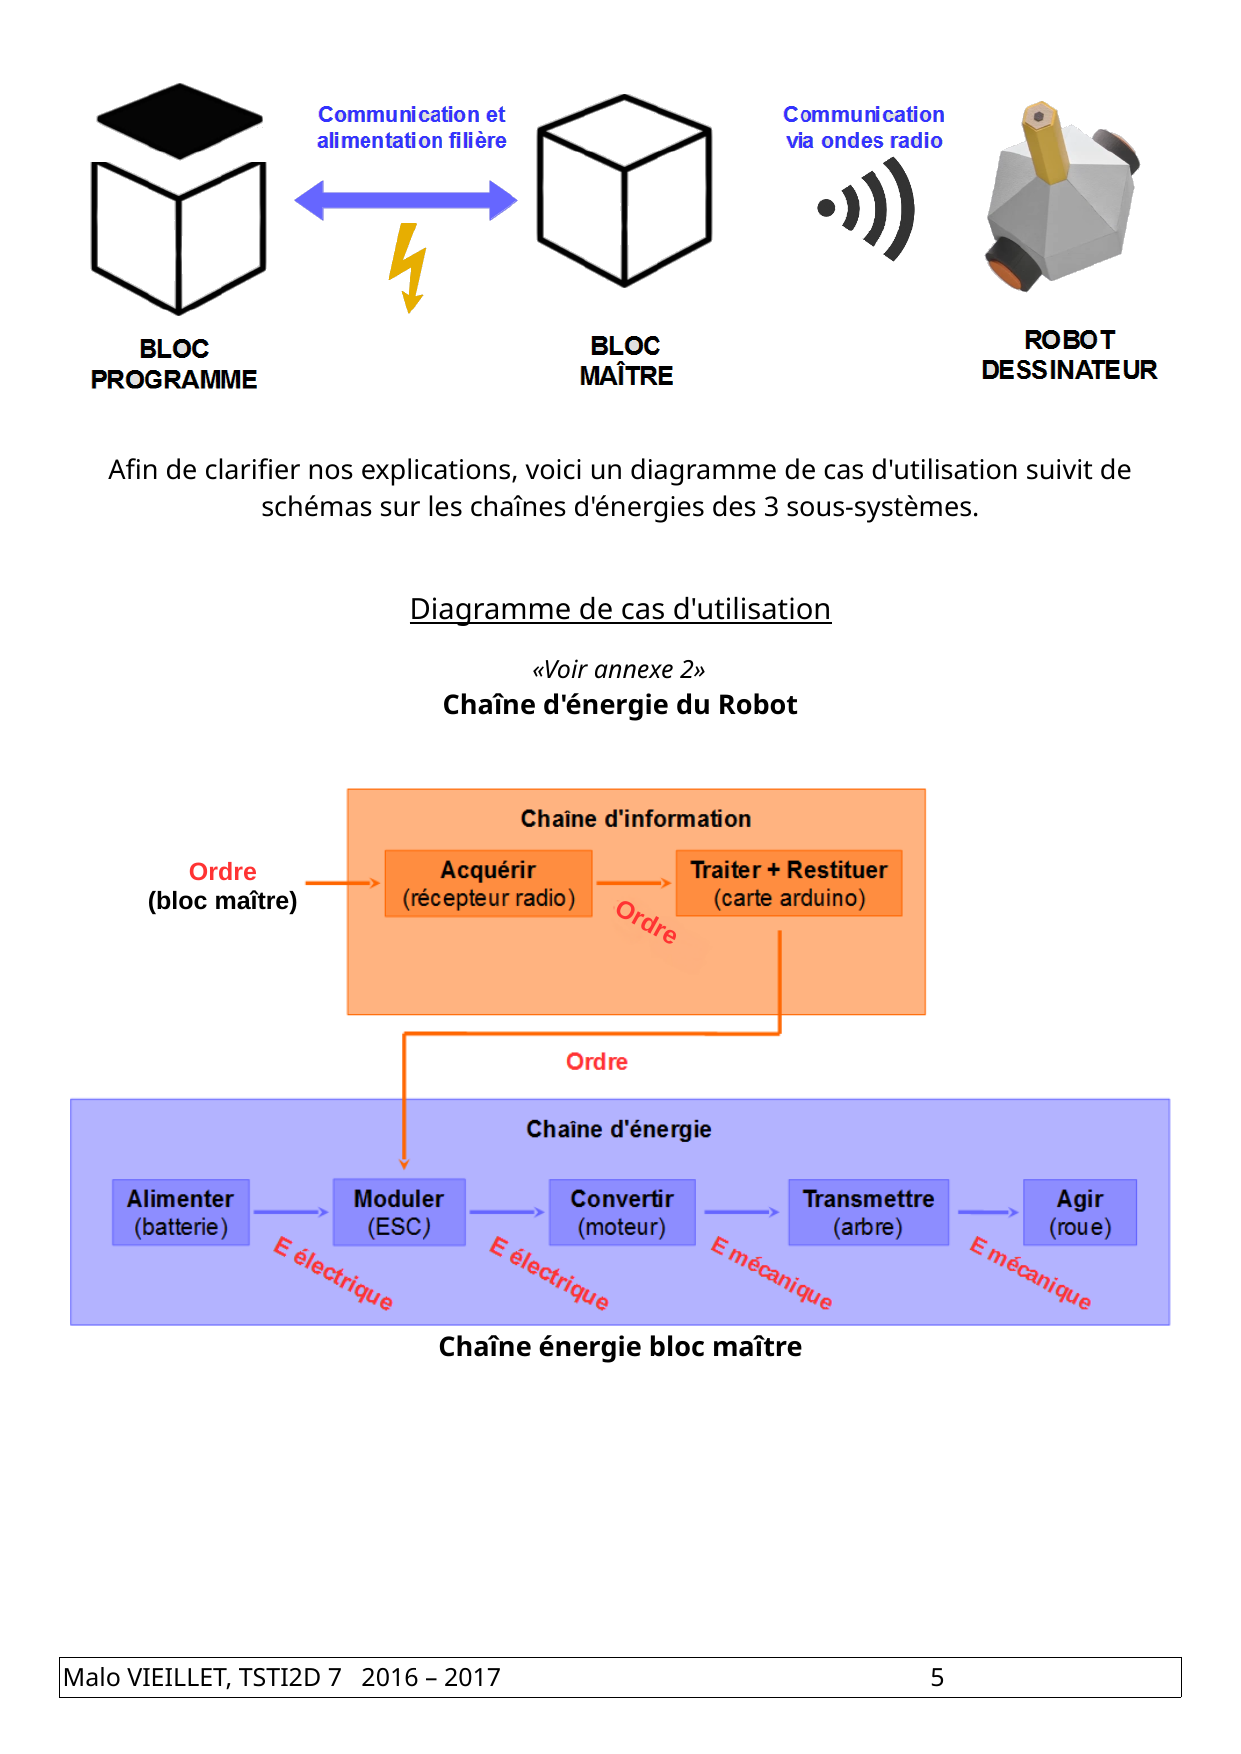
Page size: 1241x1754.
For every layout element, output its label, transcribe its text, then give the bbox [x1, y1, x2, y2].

picture [76, 72, 1166, 389]
text Afin de clarifier nos explications, voici un diagramme de cas d'utilisation suivit de schémas sur les chaînes d'énergies des 3 sous-systèmes. [59, 451, 1181, 524]
text Diagramme de cas d'utilisation [59, 588, 1181, 628]
picture [69, 784, 1172, 1328]
text «Voir annexe 2» [59, 652, 1181, 686]
text Chaîne énergie bloc maître [59, 1327, 1181, 1364]
text Chaîne d'énergie du Robot [59, 686, 1181, 722]
